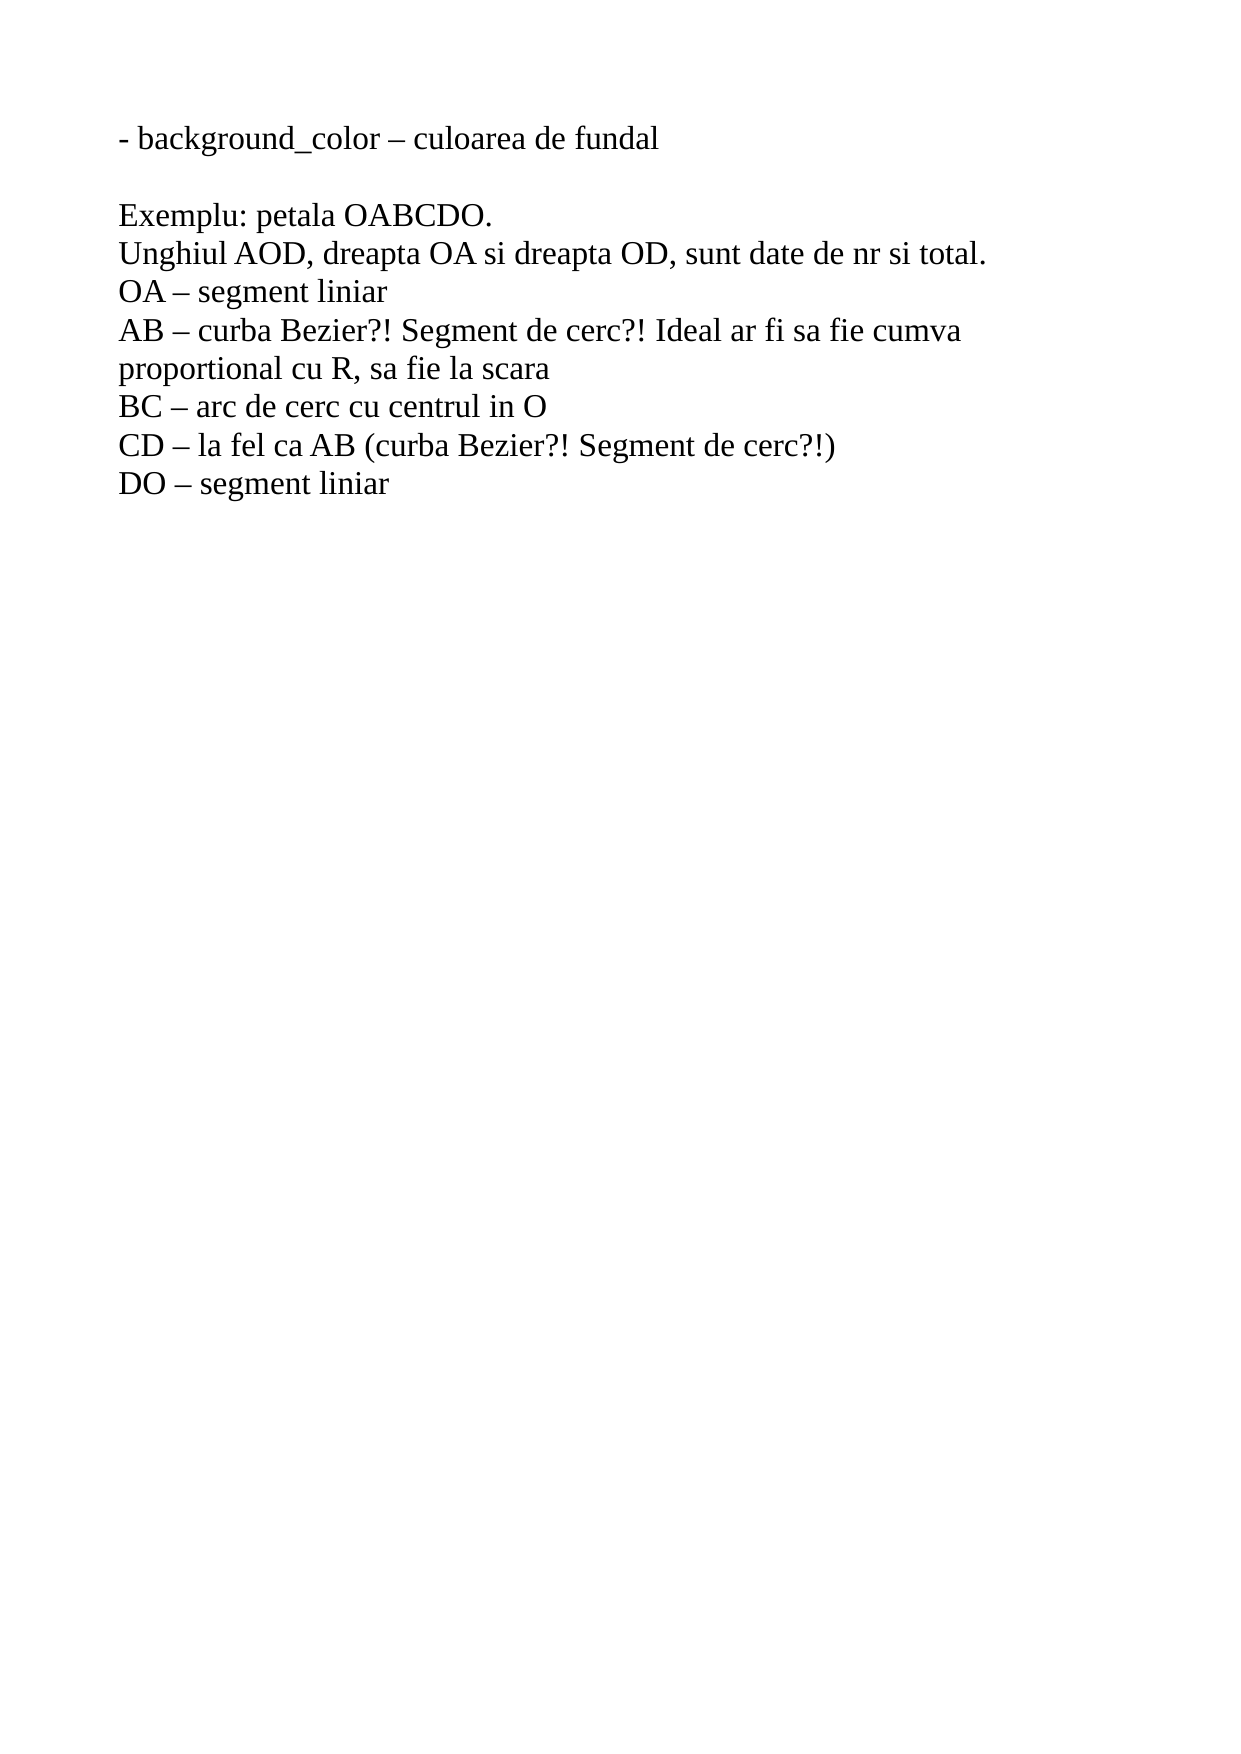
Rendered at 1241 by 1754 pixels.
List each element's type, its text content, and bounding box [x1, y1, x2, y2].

text AB – curba Bezier?! Segment de cerc?! Ideal ar fi sa fie cumva proportional cu R, sa fie la scara [118, 310, 1122, 386]
text BC – arc de cerc cu centrul in O [118, 386, 1122, 425]
text DO – segment liniar [118, 463, 1122, 501]
text Exemplu: petala OABCDO. [118, 195, 1122, 233]
text OA – segment liniar [118, 271, 1122, 310]
text Unghiul AOD, dreapta OA si dreapta OD, sunt date de nr si total. [118, 233, 1122, 271]
text CD – la fel ca AB (curba Bezier?! Segment de cerc?!) [118, 425, 1122, 463]
text - background_color – culoarea de fundal [118, 118, 1122, 156]
